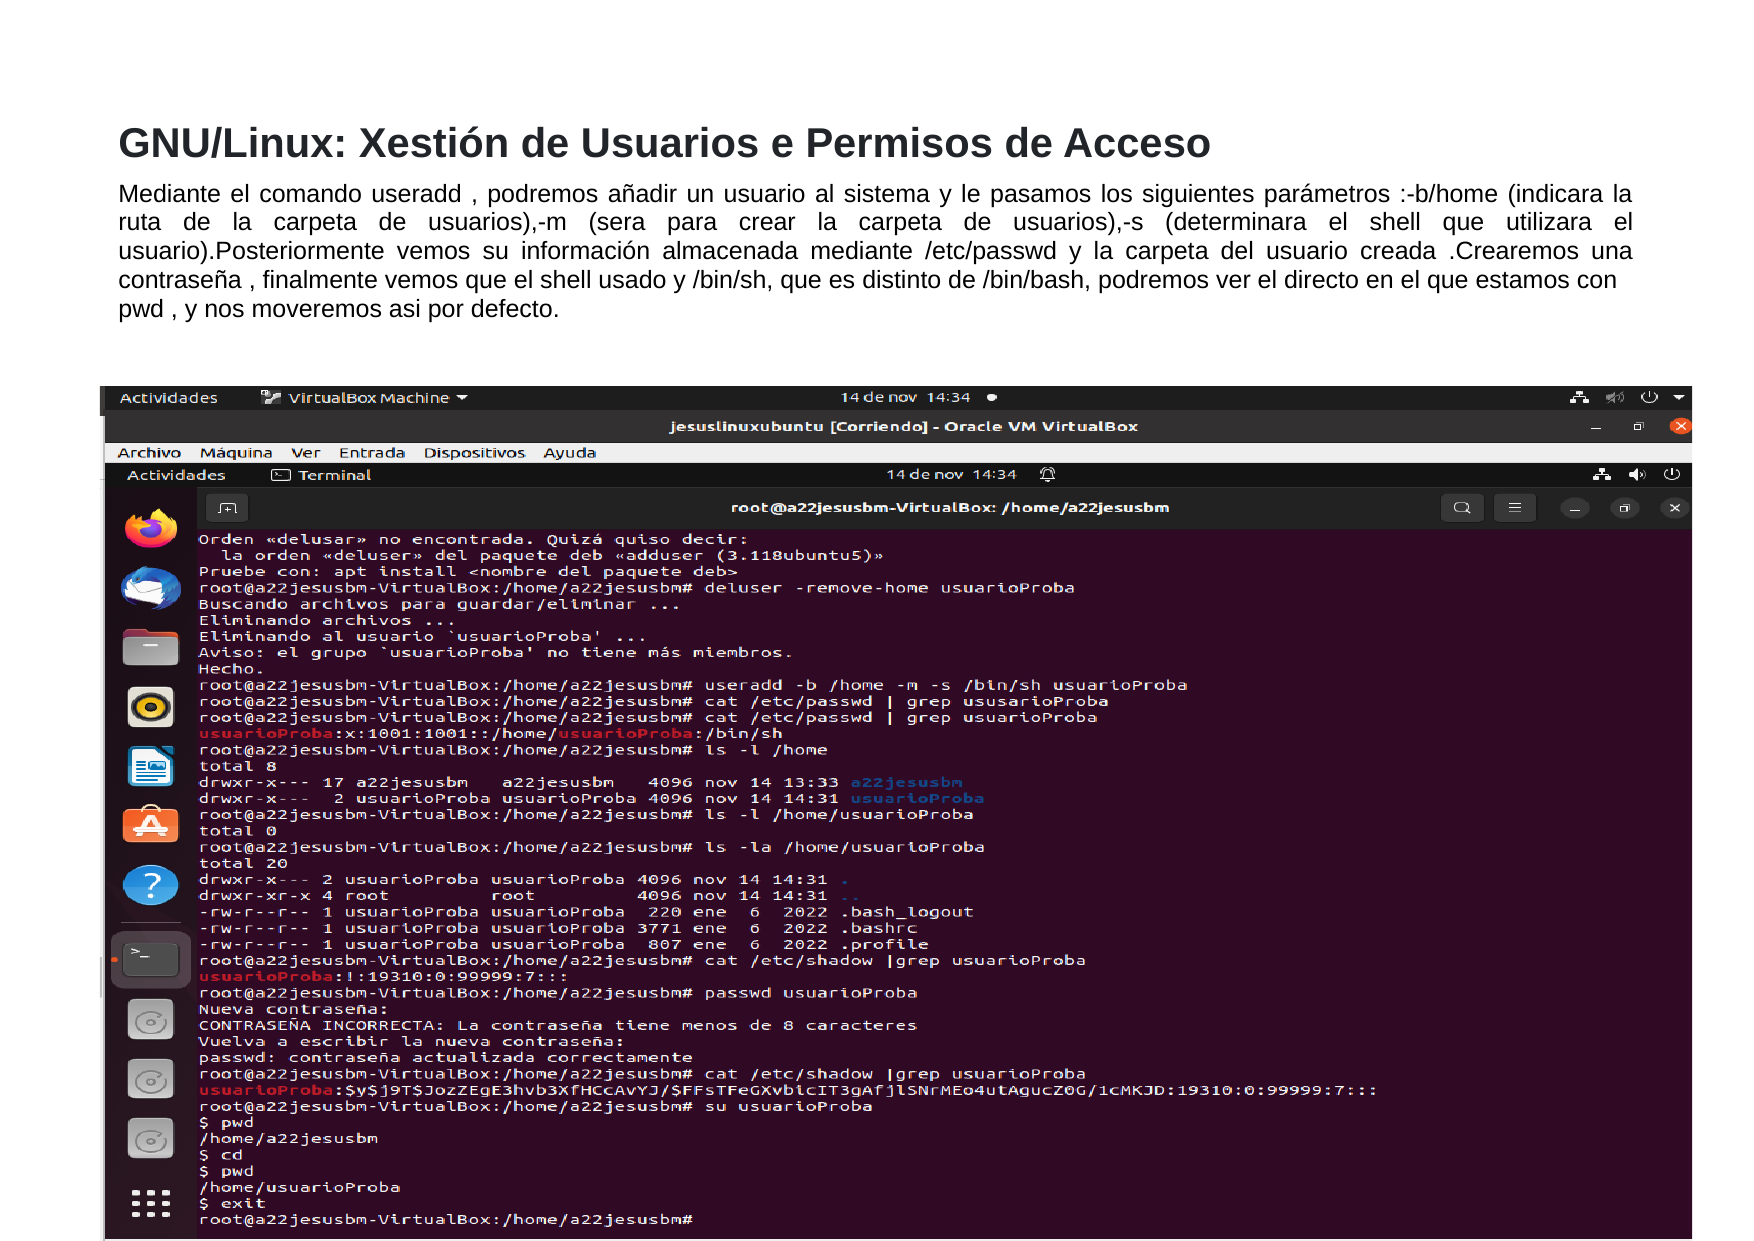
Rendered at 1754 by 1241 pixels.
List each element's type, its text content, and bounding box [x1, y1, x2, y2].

subtitle GNU/Linux: Xestión de Usuarios e Permisos de Acceso [118, 118, 1636, 166]
text pwd , y nos moveremos asi por defecto. [118, 293, 1636, 322]
picture [99, 386, 1693, 1241]
text Mediante el comando useradd , podremos añadir un usuario al sistema y le pasamos los siguientes parámetros :-b/home (indicara la ruta de la carpeta de usuarios),-m (sera para crear la carpeta de usuarios),-s (determinara el shell que utilizara el usuario).Posteriormente vemos su información almacenada mediante /etc/passwd y la carpeta del usuario creada .Crearemos una contraseña , finalmente vemos que el shell usado y /bin/sh, que es distinto de /bin/bash, podremos ver el directo en el que estamos con [118, 178, 1636, 293]
